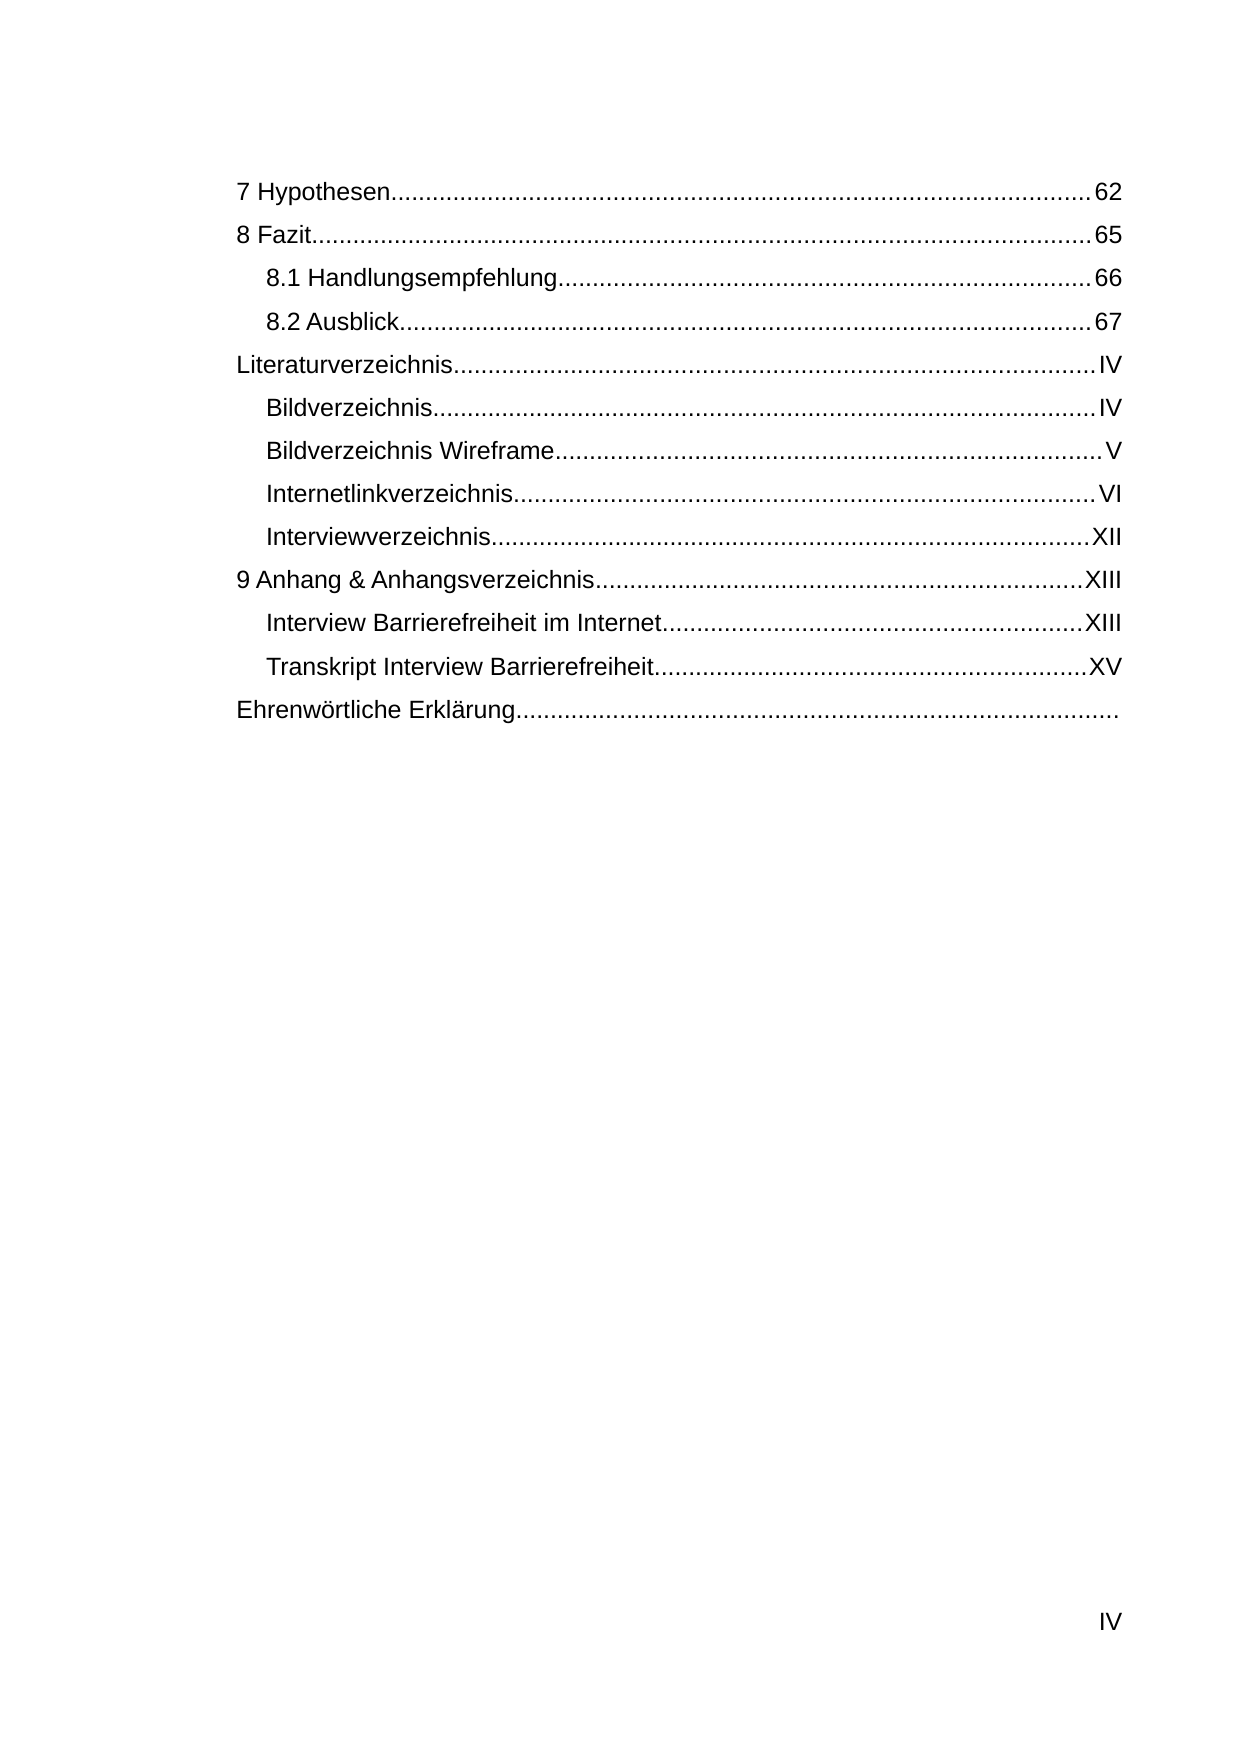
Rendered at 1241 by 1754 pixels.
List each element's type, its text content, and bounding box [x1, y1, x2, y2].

text 8.2 Ausblick 67 [266, 307, 1122, 335]
text 7 Hypothesen 62 [236, 177, 1122, 206]
text Internetlinkverzeichnis VI [266, 479, 1122, 508]
text 9 Anhang & Anhangsverzeichnis XIII [236, 565, 1122, 594]
text 8.1 Handlungsempfehlung 66 [266, 263, 1122, 292]
text Bildverzeichnis IV [266, 393, 1122, 422]
text Bildverzeichnis Wireframe V [266, 436, 1122, 465]
text Interview Barrierefreiheit im Internet XIII [266, 608, 1122, 637]
text Literaturverzeichnis IV [236, 350, 1122, 378]
text Ehrenwörtliche Erklärung [236, 695, 1122, 723]
text Transkript Interview Barrierefreiheit XV [266, 652, 1122, 680]
text Interviewverzeichnis XII [266, 522, 1122, 551]
text 8 Fazit 65 [236, 220, 1122, 249]
